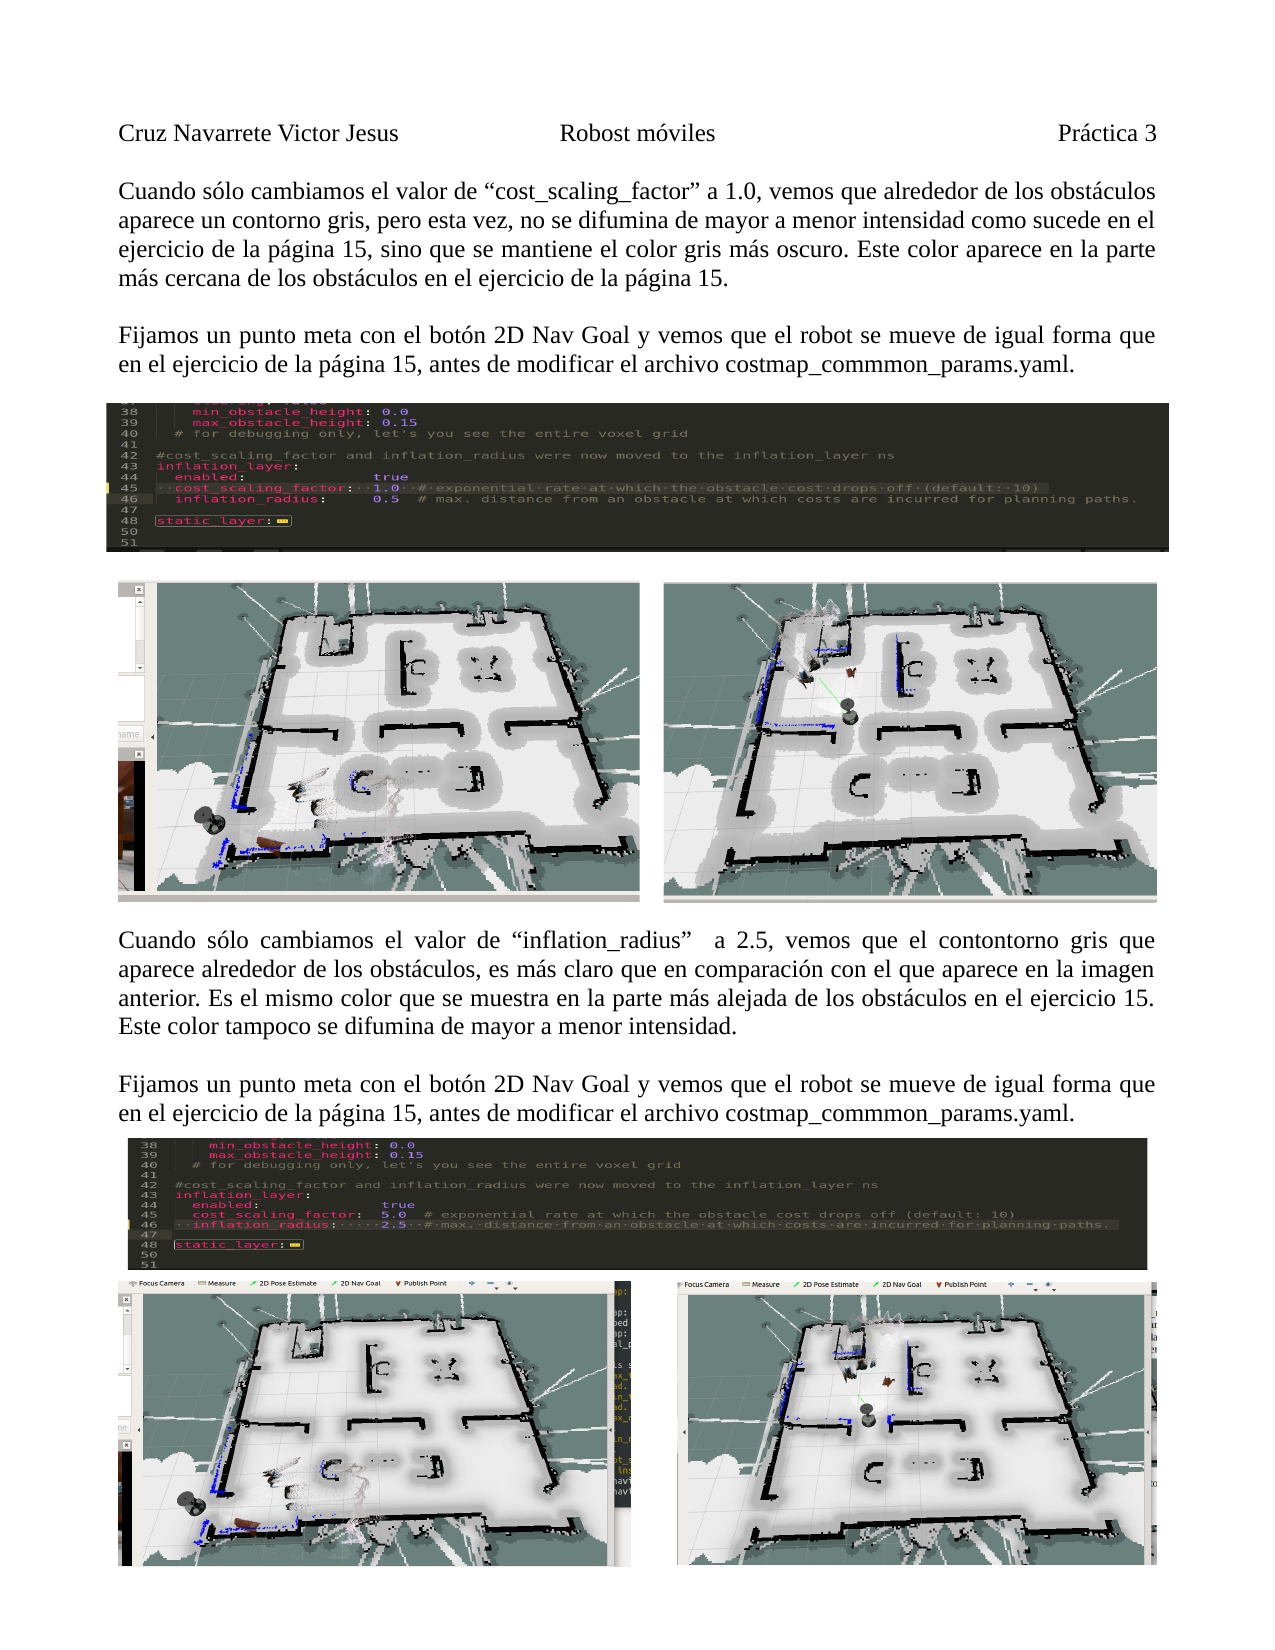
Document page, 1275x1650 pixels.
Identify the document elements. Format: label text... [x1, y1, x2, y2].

picture [118, 1281, 631, 1567]
text Fijamos un punto meta con el botón 2D Nav Goal y vemos que el robot se mueve de igual forma que en el ejercicio de la página 15, antes de modificar el archivo costmap_commmon_params.yaml. [118, 1069, 1157, 1126]
text Cuando sólo cambiamos el valor de “cost_scaling_factor” a 1.0, vemos que alrededor de los obstáculos aparece un contorno gris, pero esta vez, no se difumina de mayor a menor intensidad como sucede en el ejercicio de la página 15, sino que se mantiene el color gris más oscuro. Este color aparece en la parte más cercana de los obstáculos en el ejercicio de la página 15. [118, 176, 1157, 291]
picture [677, 1282, 1157, 1565]
picture [118, 580, 640, 902]
picture [127, 1138, 1148, 1270]
text Cuando sólo cambiamos el valor de “inflation_radius” a 2.5, vemos que el contontorno gris que aparece alrededor de los obstáculos, es más claro que en comparación con el que aparece en la imagen anterior. Es el mismo color que se muestra en la parte más alejada de los obstáculos en el ejercicio 15. Este color tampoco se difumina de mayor a menor intensidad. [118, 925, 1157, 1040]
picture [743, 582, 1157, 903]
text Fijamos un punto meta con el botón 2D Nav Goal y vemos que el robot se mueve de igual forma que en el ejercicio de la página 15, antes de modificar el archivo costmap_commmon_params.yaml. [118, 320, 1157, 378]
picture [106, 403, 1169, 552]
